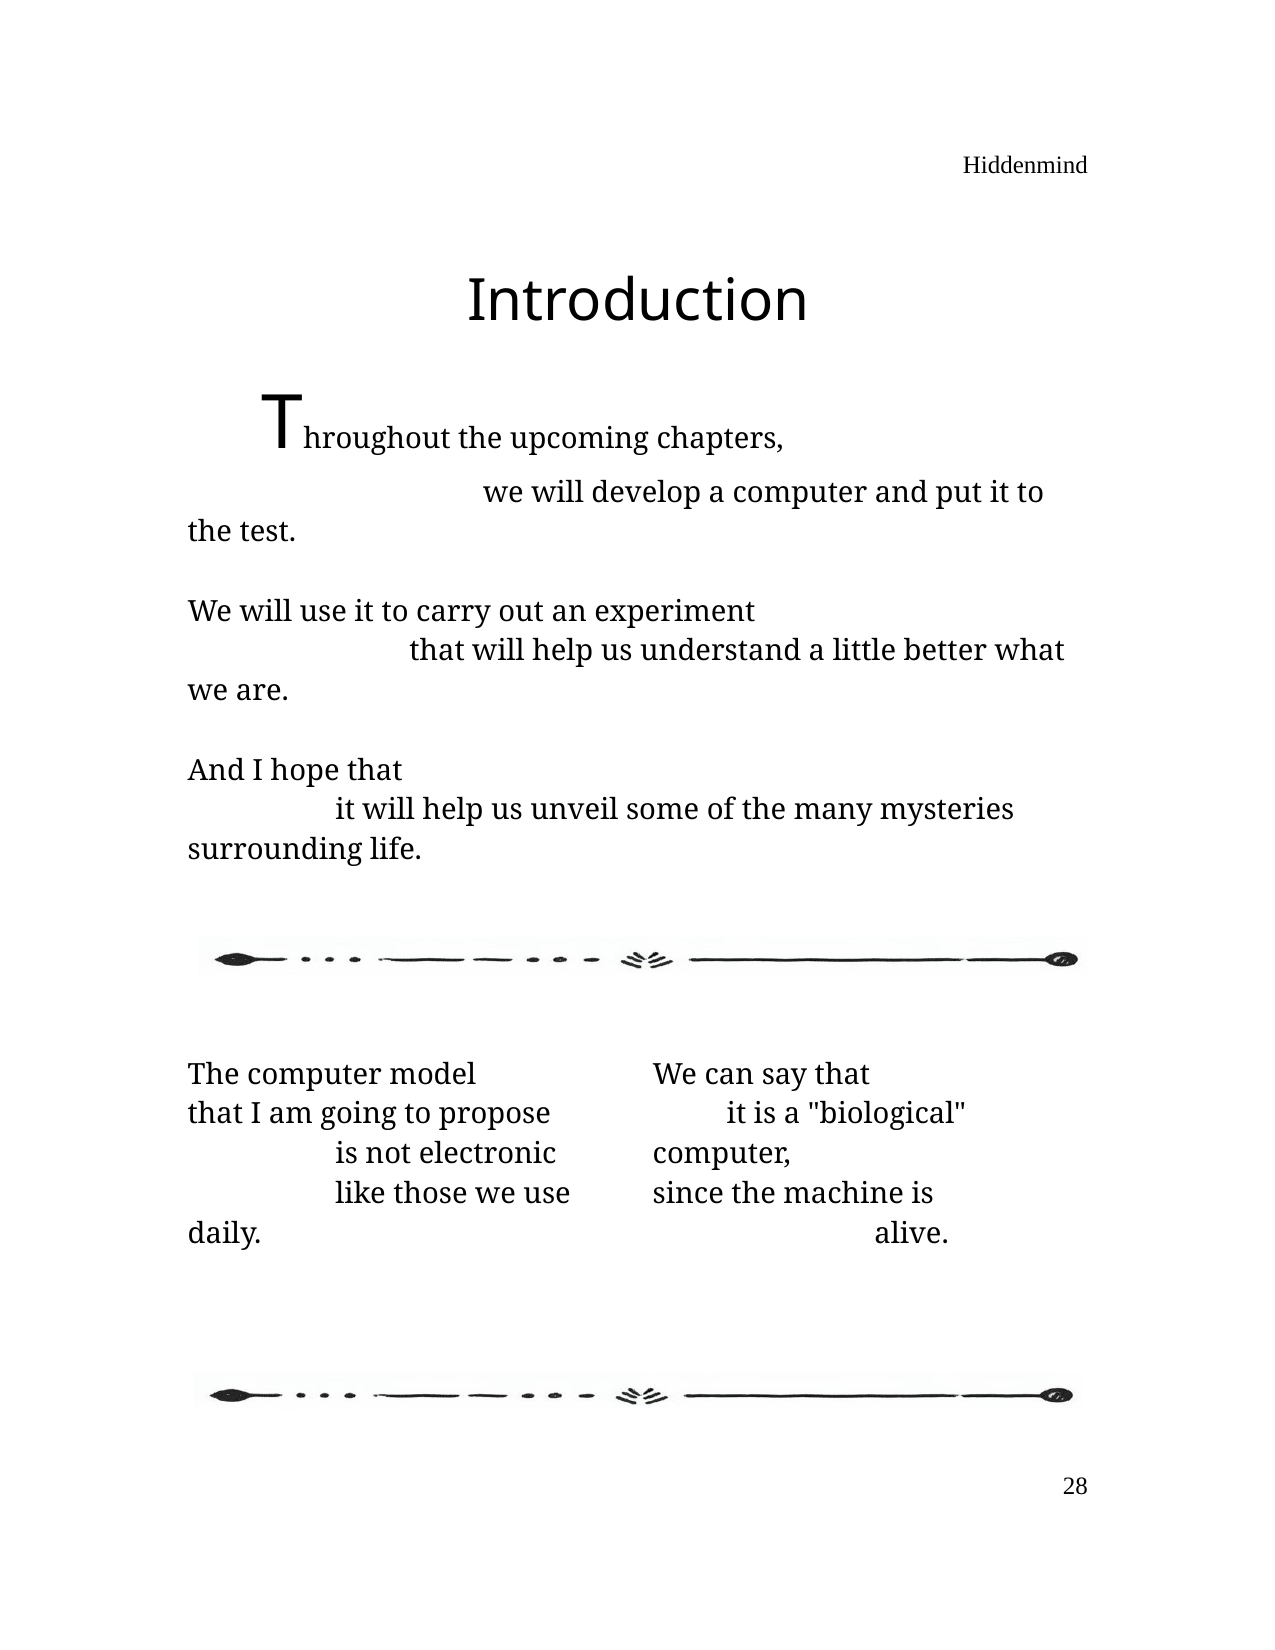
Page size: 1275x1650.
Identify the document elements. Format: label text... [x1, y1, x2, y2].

text that will help us understand a little better what we are. [187, 630, 1087, 709]
picture [193, 1373, 1083, 1410]
text We will use it to carry out an experiment [187, 590, 1087, 630]
text is not electronic [187, 1132, 622, 1172]
text The computer model [187, 1053, 622, 1093]
picture [198, 937, 1088, 974]
text We can say that [652, 1053, 1087, 1093]
text it is a "biological" computer, [652, 1093, 1087, 1172]
text like those we use daily. [187, 1172, 622, 1252]
text alive. [652, 1212, 1087, 1252]
text we will develop a computer and put it to the test. [187, 471, 1087, 550]
text since the machine is [652, 1172, 1087, 1212]
text And I hope that [187, 749, 1087, 788]
text it will help us unveil some of the many mysteries surrounding life. [187, 788, 1087, 868]
text Throughout the upcoming chapters, [187, 369, 1087, 471]
text that I am going to propose [187, 1093, 622, 1132]
